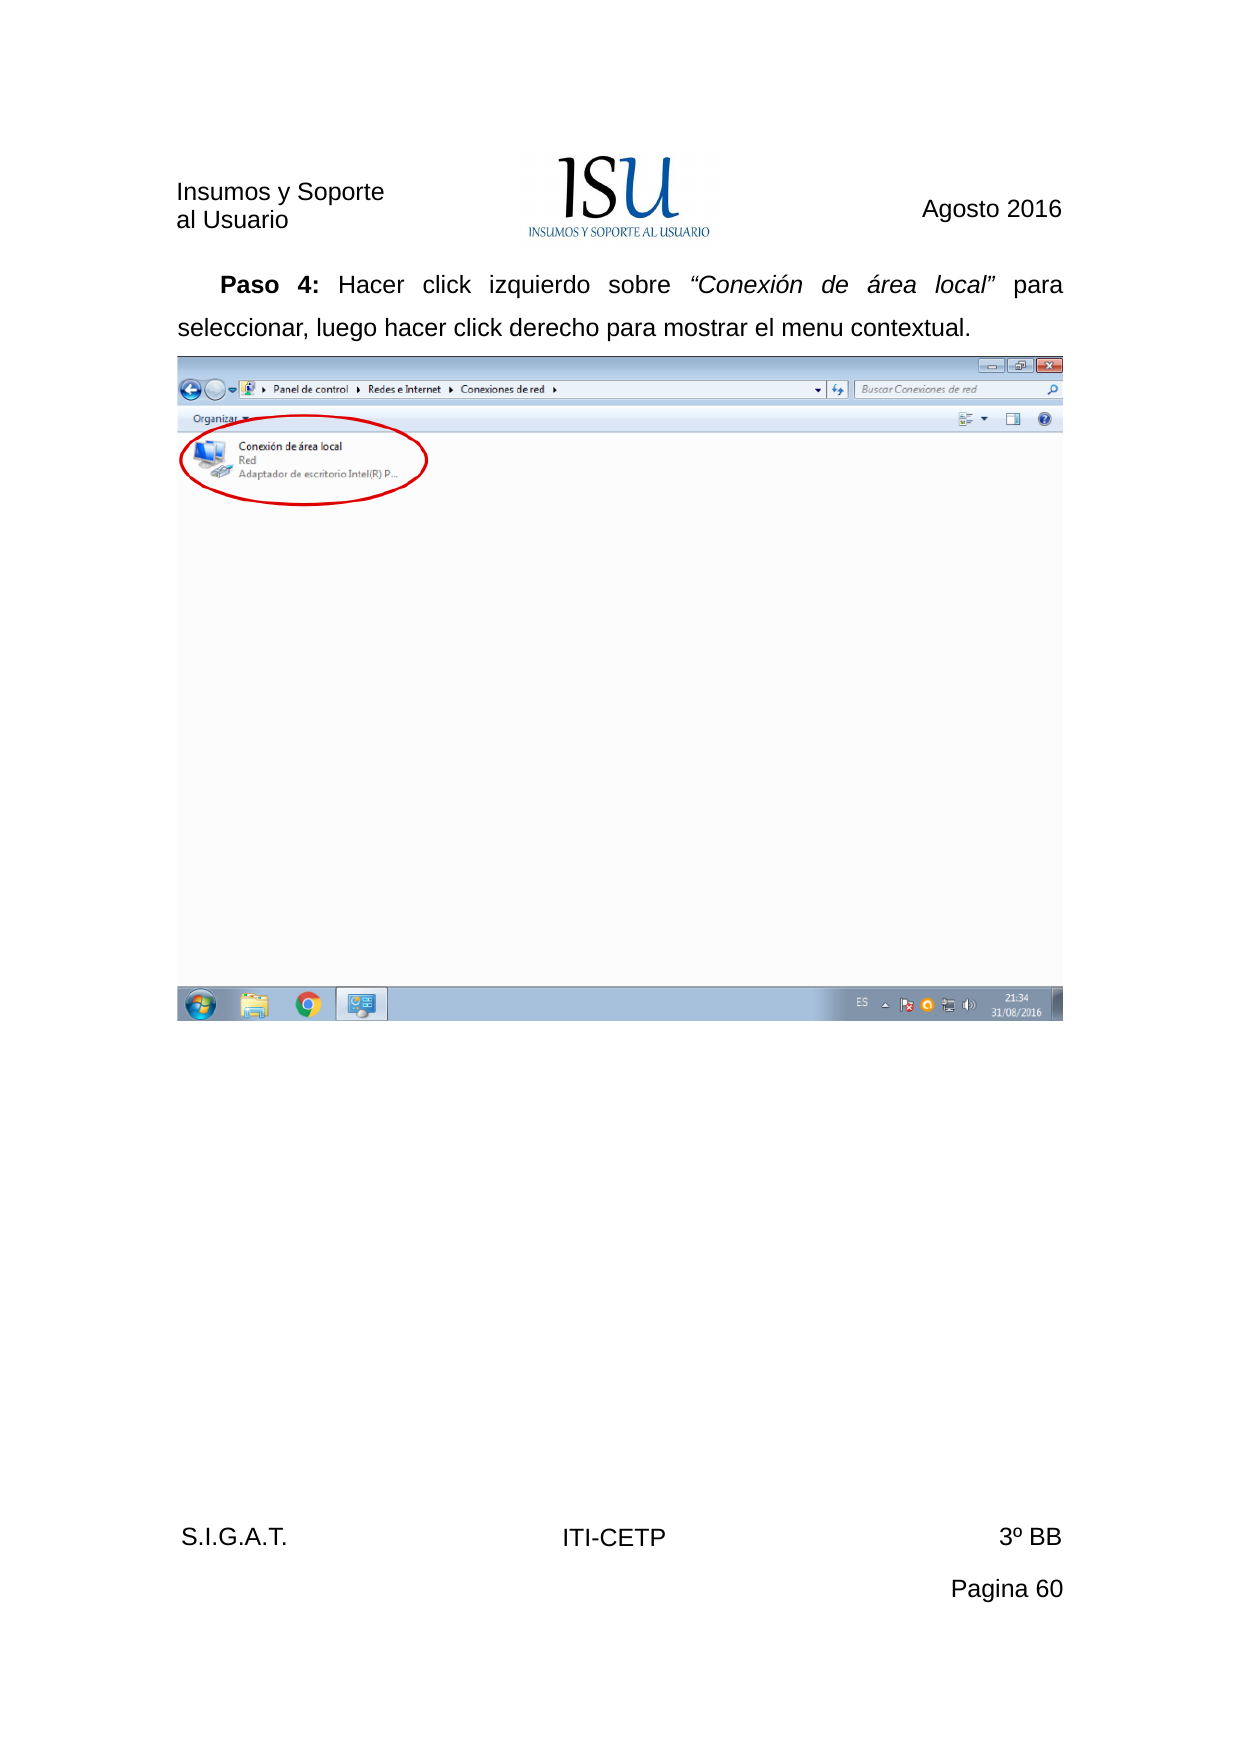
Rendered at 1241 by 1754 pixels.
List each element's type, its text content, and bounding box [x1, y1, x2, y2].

text Paso 4: Hacer click izquierdo sobre “Conexión de área local” para seleccionar, luego hacer click derecho para mostrar el menu contextual. [177, 270, 1063, 342]
picture [177, 356, 1063, 1021]
picture [517, 138, 723, 252]
